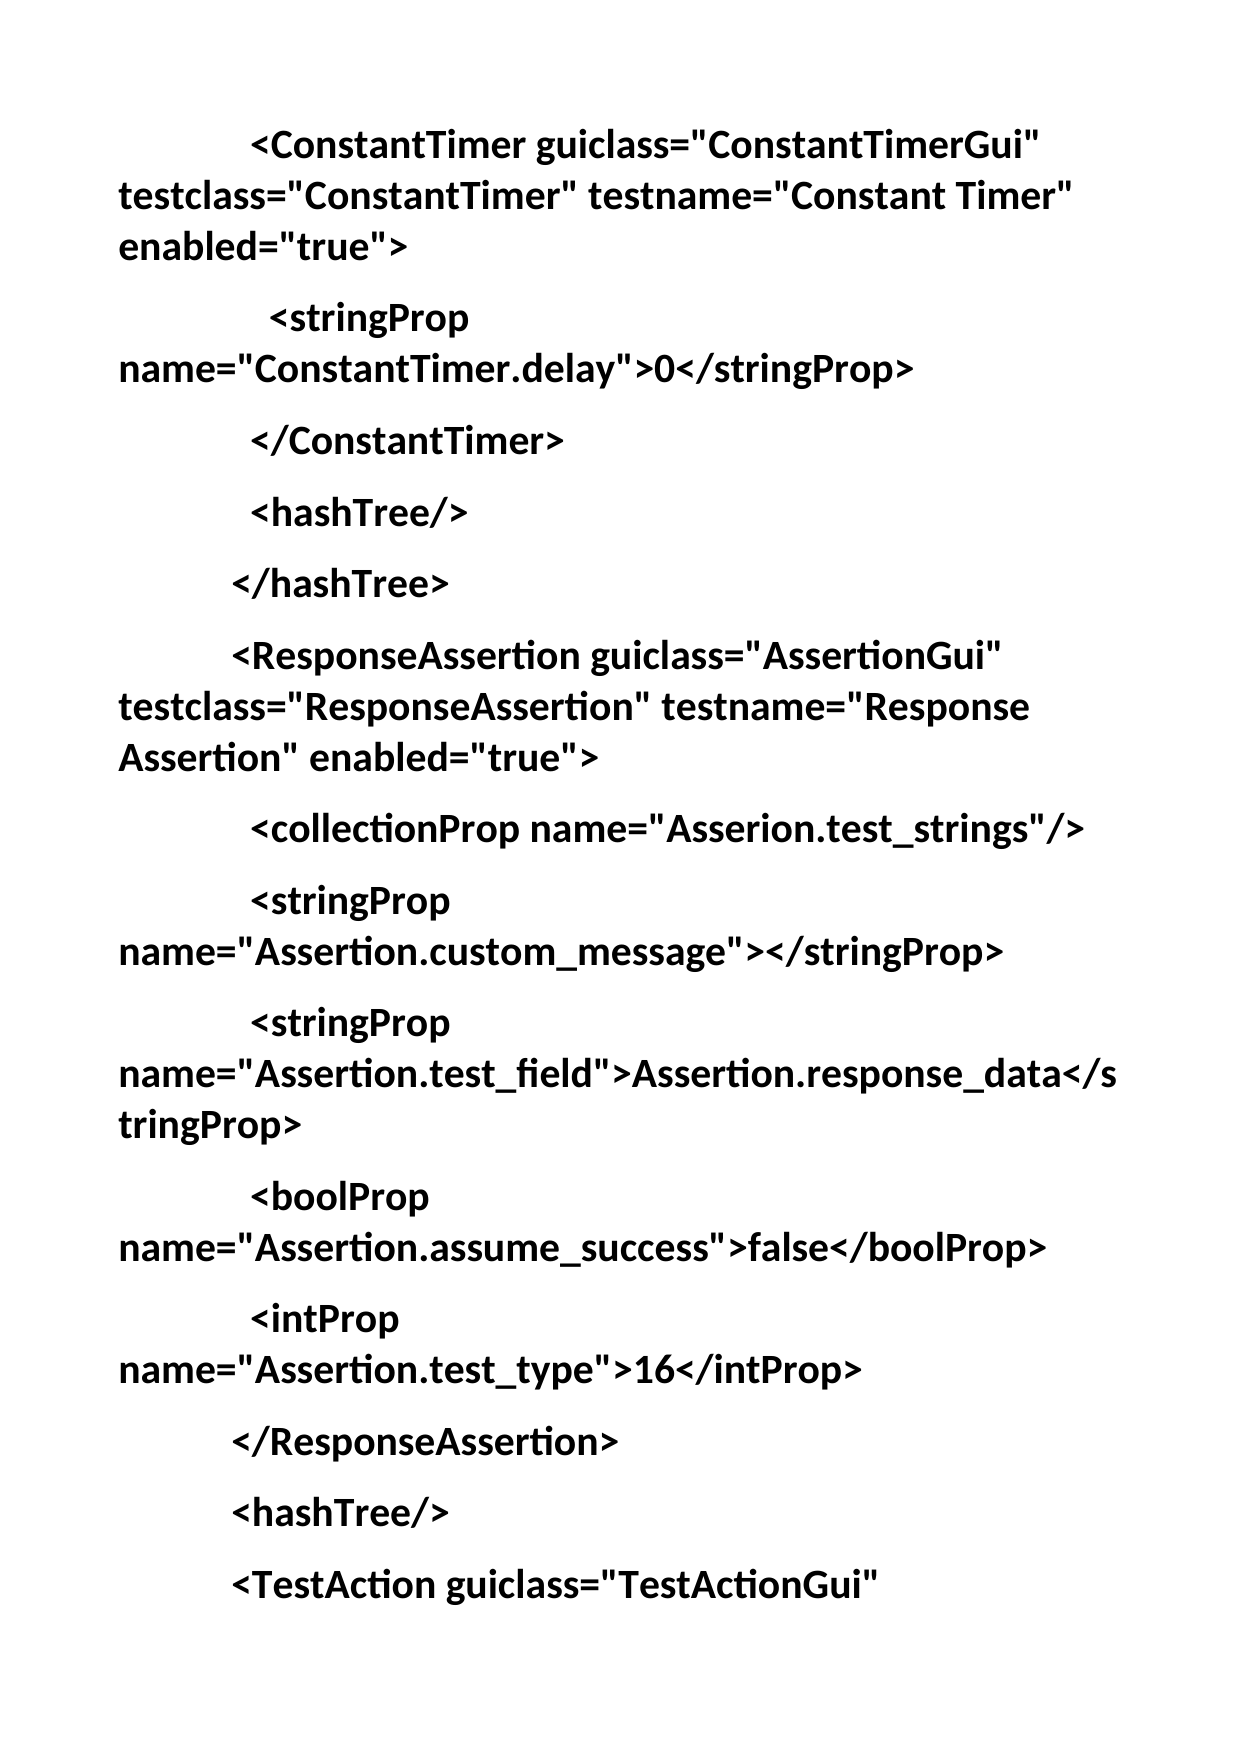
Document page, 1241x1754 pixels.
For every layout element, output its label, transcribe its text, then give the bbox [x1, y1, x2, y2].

text <hashTree/> [118, 1486, 1122, 1537]
text <stringProp name="Assertion.test_field">Assertion.response_data</stringProp> [118, 996, 1122, 1149]
text </ResponseAssertion> [118, 1415, 1122, 1466]
text <ResponseAssertion guiclass="AssertionGui" testclass="ResponseAssertion" testname="Response Assertion" enabled="true"> [118, 629, 1122, 781]
text </ConstantTimer> [118, 414, 1122, 465]
text <stringProp name="Assertion.custom_message"></stringProp> [118, 874, 1122, 976]
text <ConstantTimer guiclass="ConstantTimerGui" testclass="ConstantTimer" testname="Constant Timer" enabled="true"> [118, 118, 1122, 271]
text <boolProp name="Assertion.assume_success">false</boolProp> [118, 1170, 1122, 1271]
text <collectionProp name="Asserion.test_strings"/> [118, 802, 1122, 853]
text </hashTree> [118, 557, 1122, 608]
text <hashTree/> [118, 486, 1122, 536]
text <stringProp name="ConstantTimer.delay">0</stringProp> [118, 291, 1122, 393]
text <TestAction guiclass="TestActionGui" [118, 1558, 1122, 1609]
text <intProp name="Assertion.test_type">16</intProp> [118, 1292, 1122, 1394]
